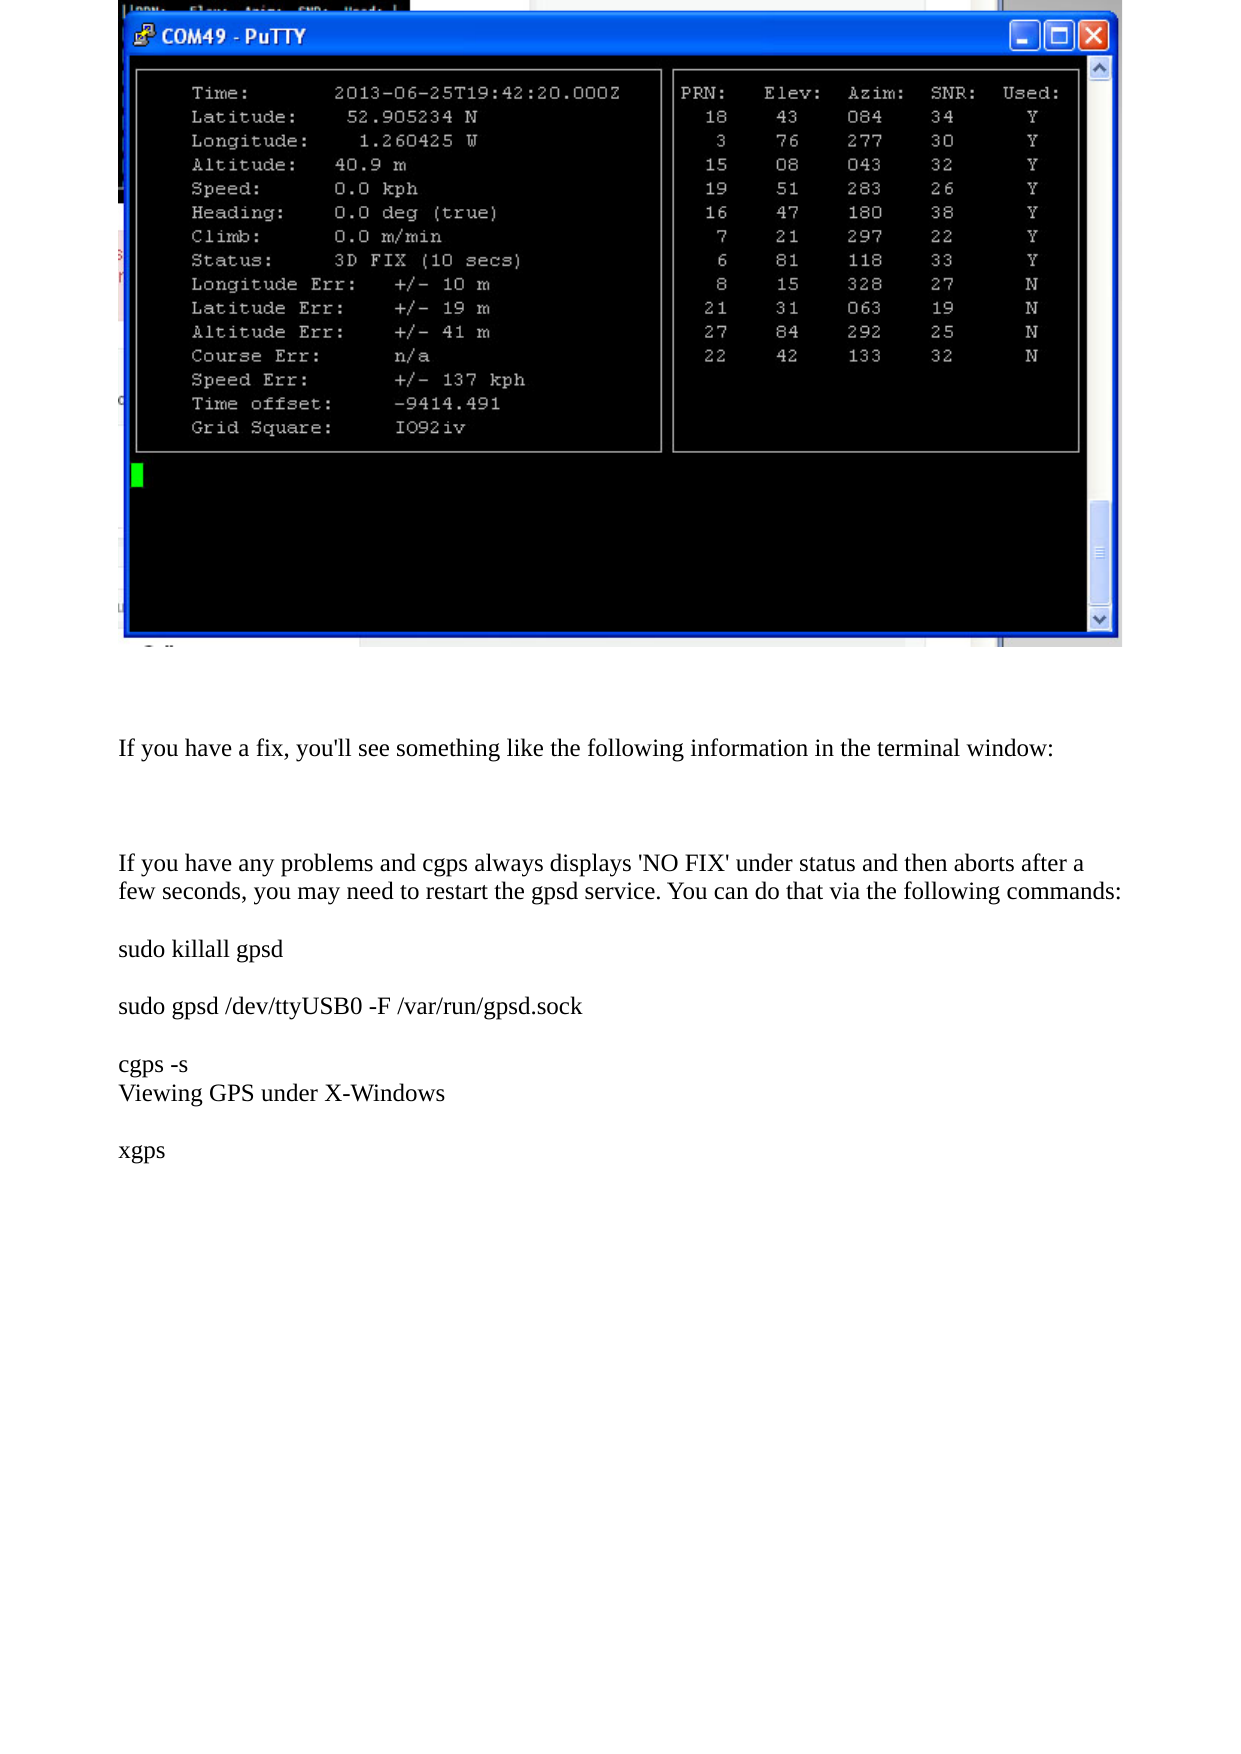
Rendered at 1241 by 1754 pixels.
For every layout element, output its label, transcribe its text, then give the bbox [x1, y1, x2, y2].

text Viewing GPS under X-Windows [118, 1078, 1122, 1106]
picture [118, 0, 1123, 647]
text If you have any problems and cgps always displays 'NO FIX' under status and then aborts after a few seconds, you may need to restart the gpsd service. You can do that via the following commands: [118, 848, 1122, 905]
text If you have a fix, you'll see something like the following information in the terminal window: [118, 733, 1122, 761]
text sudo killall gpsd [118, 934, 1122, 963]
text xgps [118, 1135, 1122, 1164]
text sudo gpsd /dev/ttyUSB0 -F /var/run/gpsd.sock [118, 991, 1122, 1020]
text cgps -s [118, 1049, 1122, 1078]
